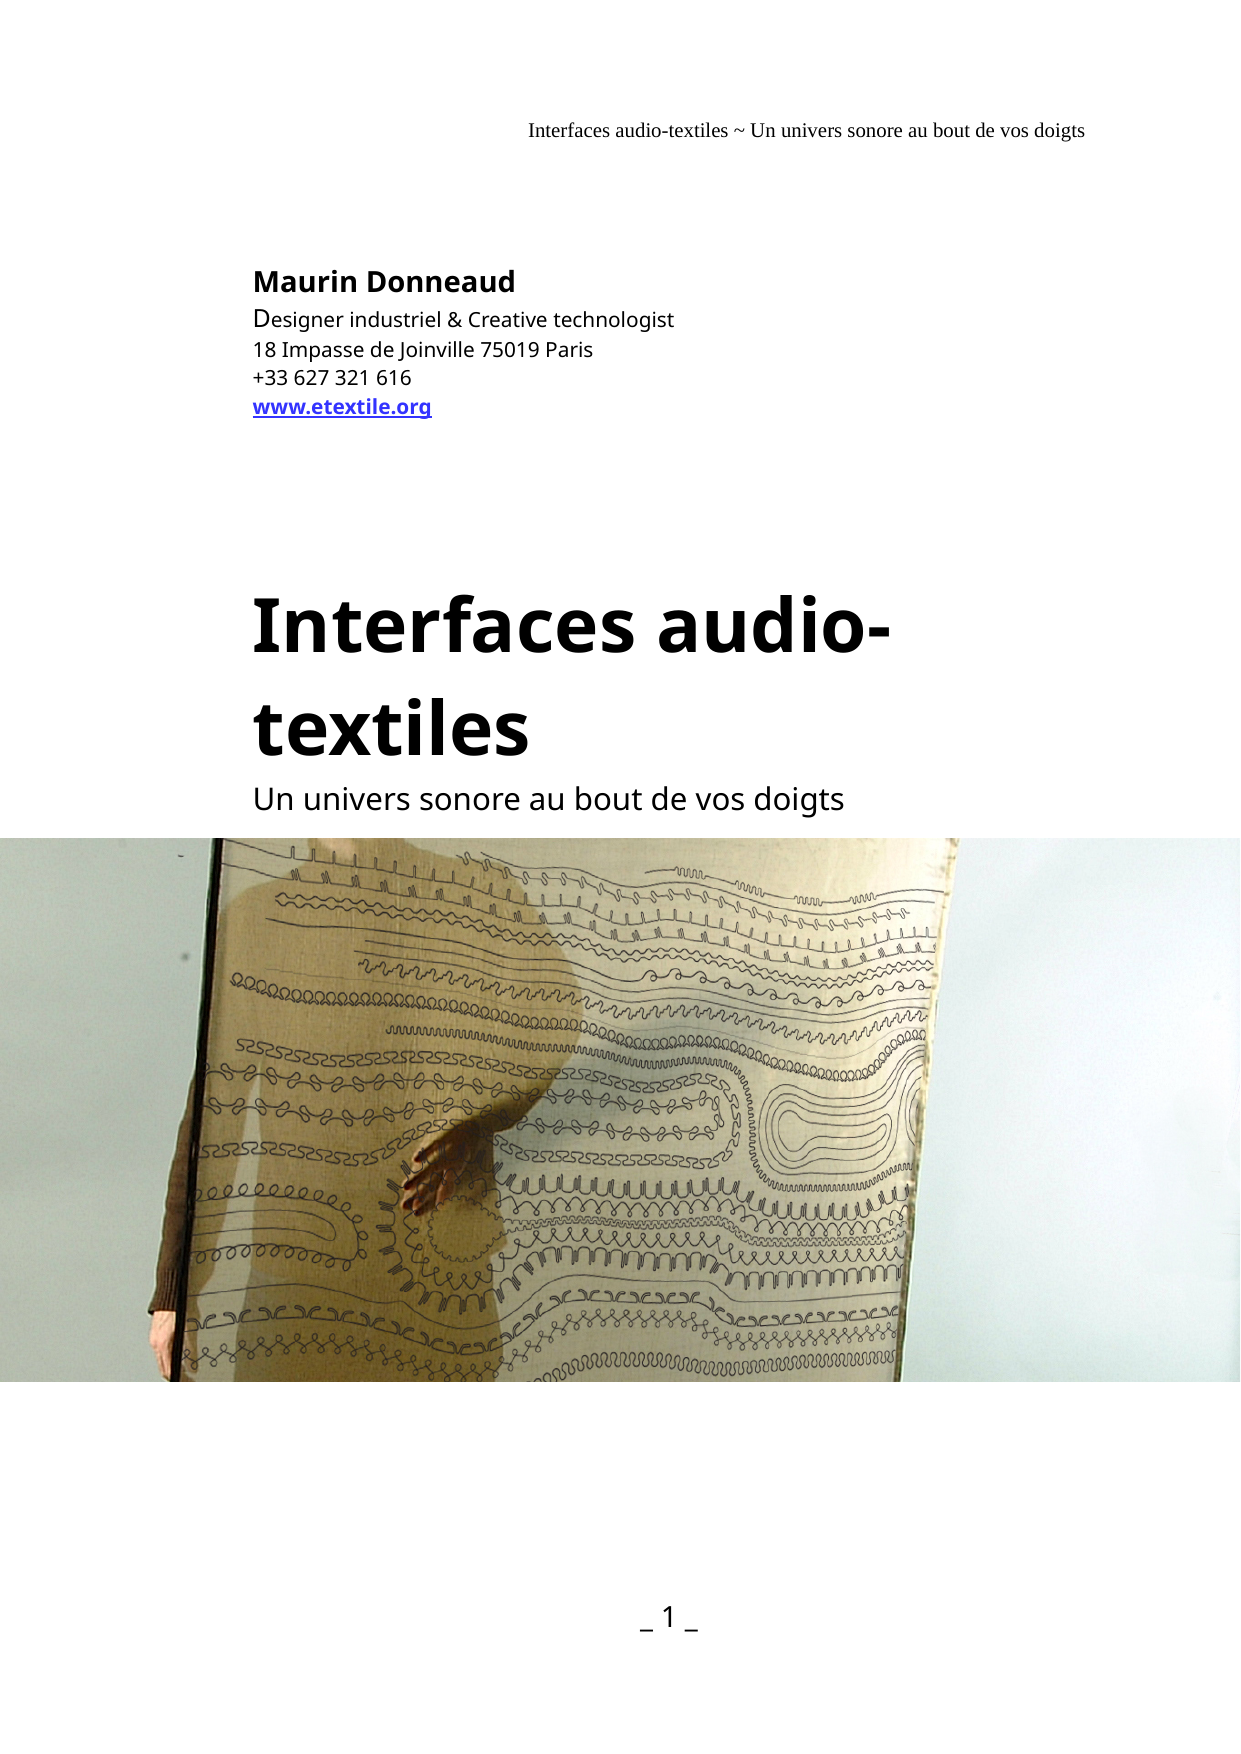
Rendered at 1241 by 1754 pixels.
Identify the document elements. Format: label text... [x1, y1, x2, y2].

subtitle Maurin Donneaud Designer industriel & Creative technologist 18 Impasse de Joinville 75019 Paris +33 627 321 616 www.etextile.org [252, 261, 1073, 420]
picture [0, 838, 1241, 1382]
subtitle Interfaces audio-textiles Un univers sonore au bout de vos doigts [252, 573, 1073, 826]
